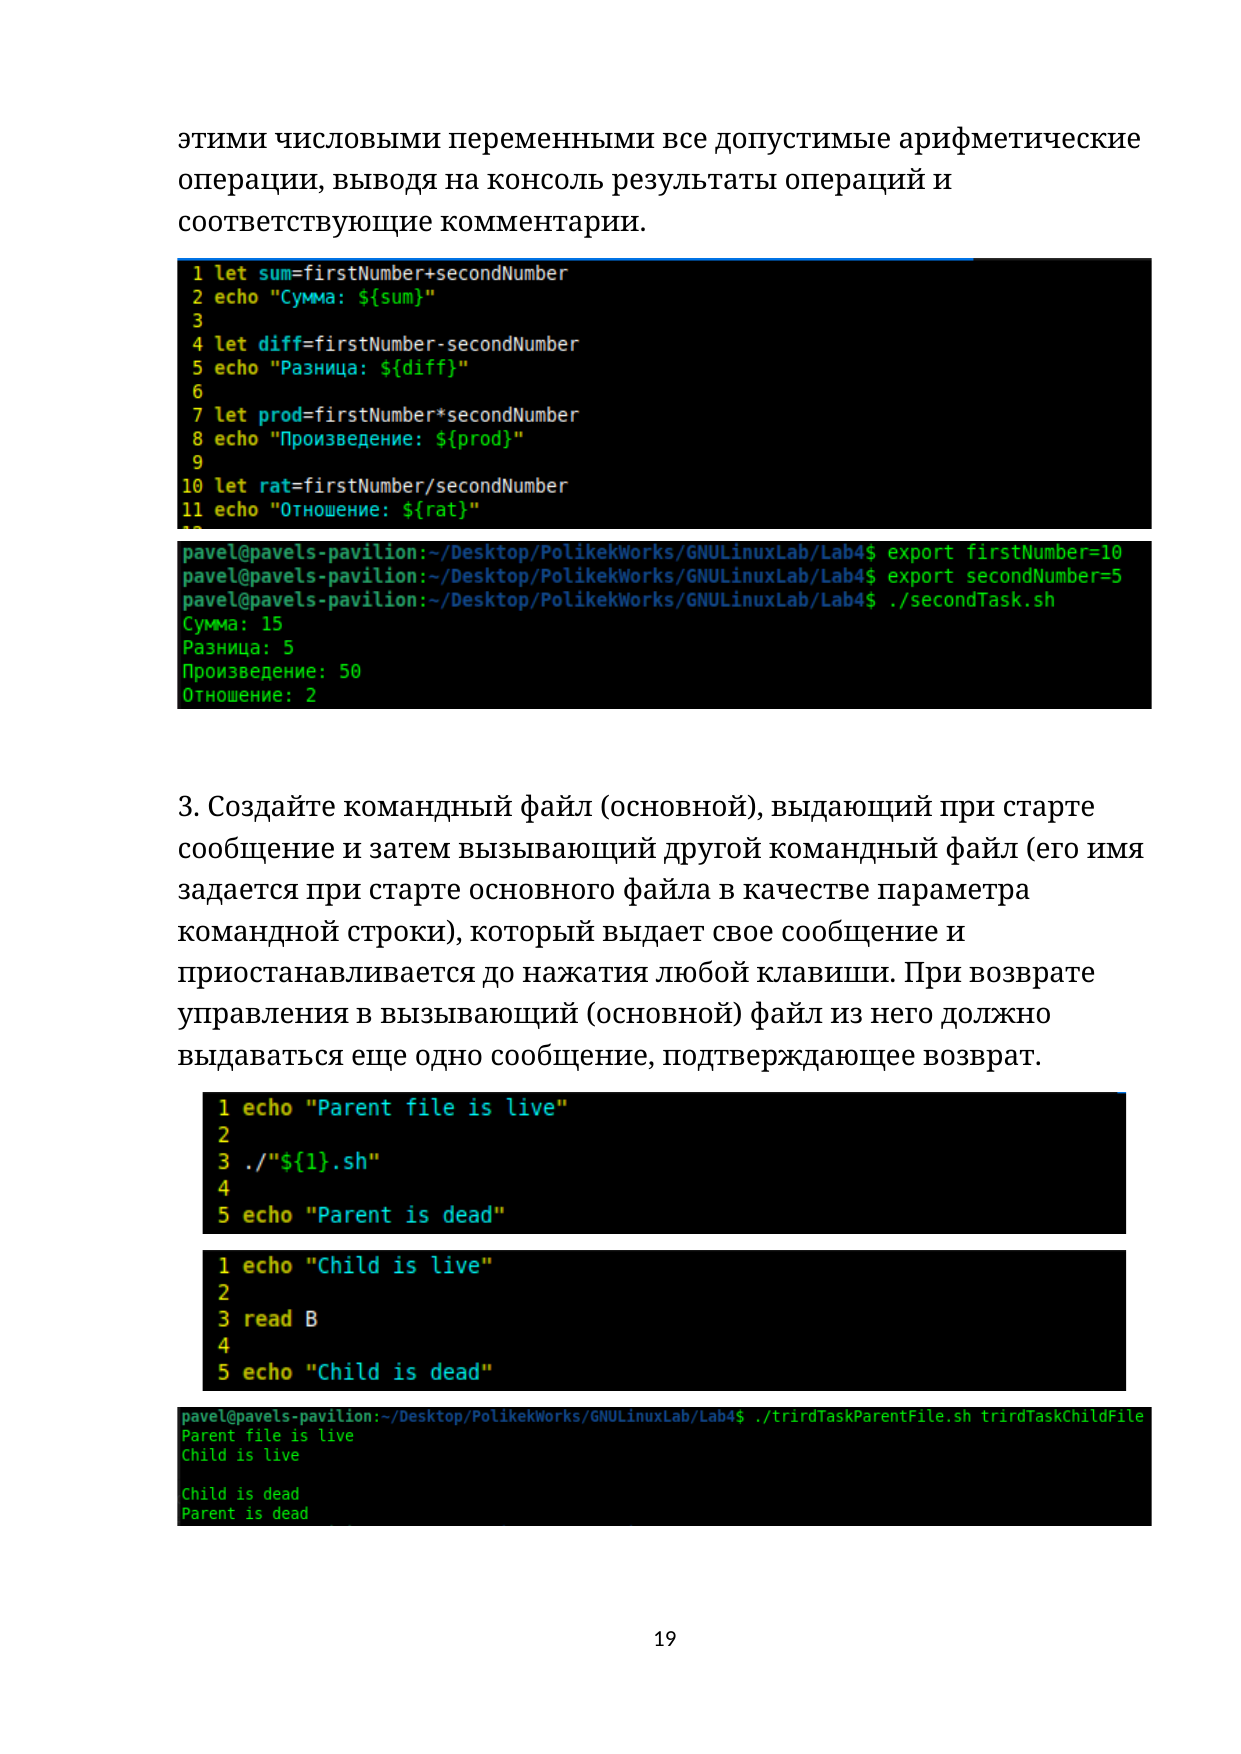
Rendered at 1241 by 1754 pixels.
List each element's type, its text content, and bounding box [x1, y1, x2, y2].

picture [202, 1092, 1127, 1234]
text 3. Создайте командный файл (основной), выдающий при старте сообщение и затем вызывающий другой командный файл (его имя задается при старте основного файла в качестве параметра командной строки), который выдает свое сообщение и приостанавливается до нажатия любой клавиши. При возврате управления в вызывающий (основной) файл из него должно выдаваться еще одно сообщение, подтверждающее возврат. [177, 787, 1152, 1073]
picture [177, 258, 1152, 529]
picture [177, 1407, 1152, 1526]
text этими числовыми переменными все допустимые арифметические операции, выводя на консоль результаты операций и соответствующие комментарии. [177, 118, 1152, 239]
picture [202, 1250, 1127, 1391]
picture [177, 541, 1152, 709]
